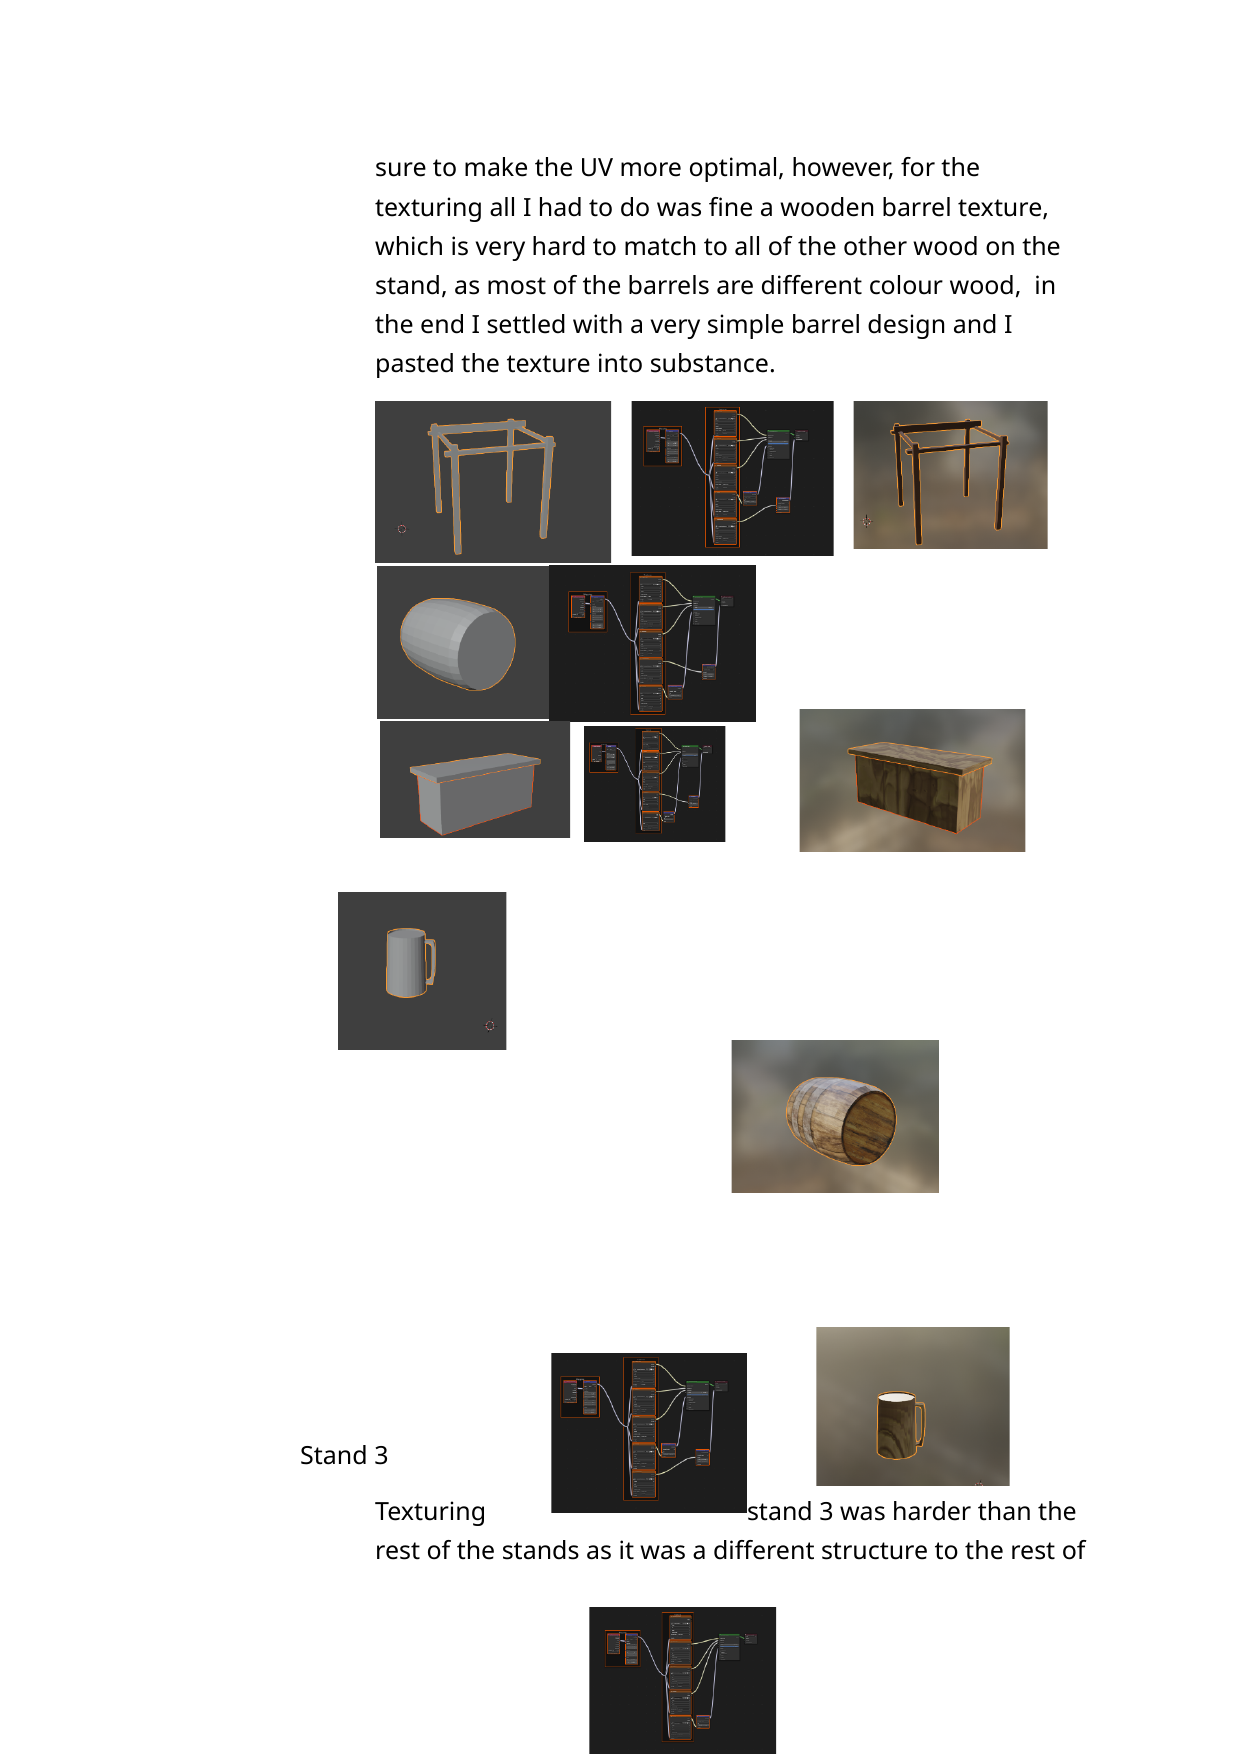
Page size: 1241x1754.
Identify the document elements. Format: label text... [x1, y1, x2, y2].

text Stand 3 [225, 1437, 551, 1471]
text Texturing stand 3 was harder than the rest of the stands as it was a different structure to the rest of [375, 1493, 1090, 1566]
text [1010, 1437, 1090, 1471]
text [747, 1437, 816, 1471]
text sure to make the UV more optimal, however, for the texturing all I had to do was fine a wooden barrel texture, which is very hard to match to all of the other wood on the stand, as most of the barrels are different colour wood, in the end I settled with a very simple barrel design and I pasted the texture into substance. [375, 150, 1090, 380]
